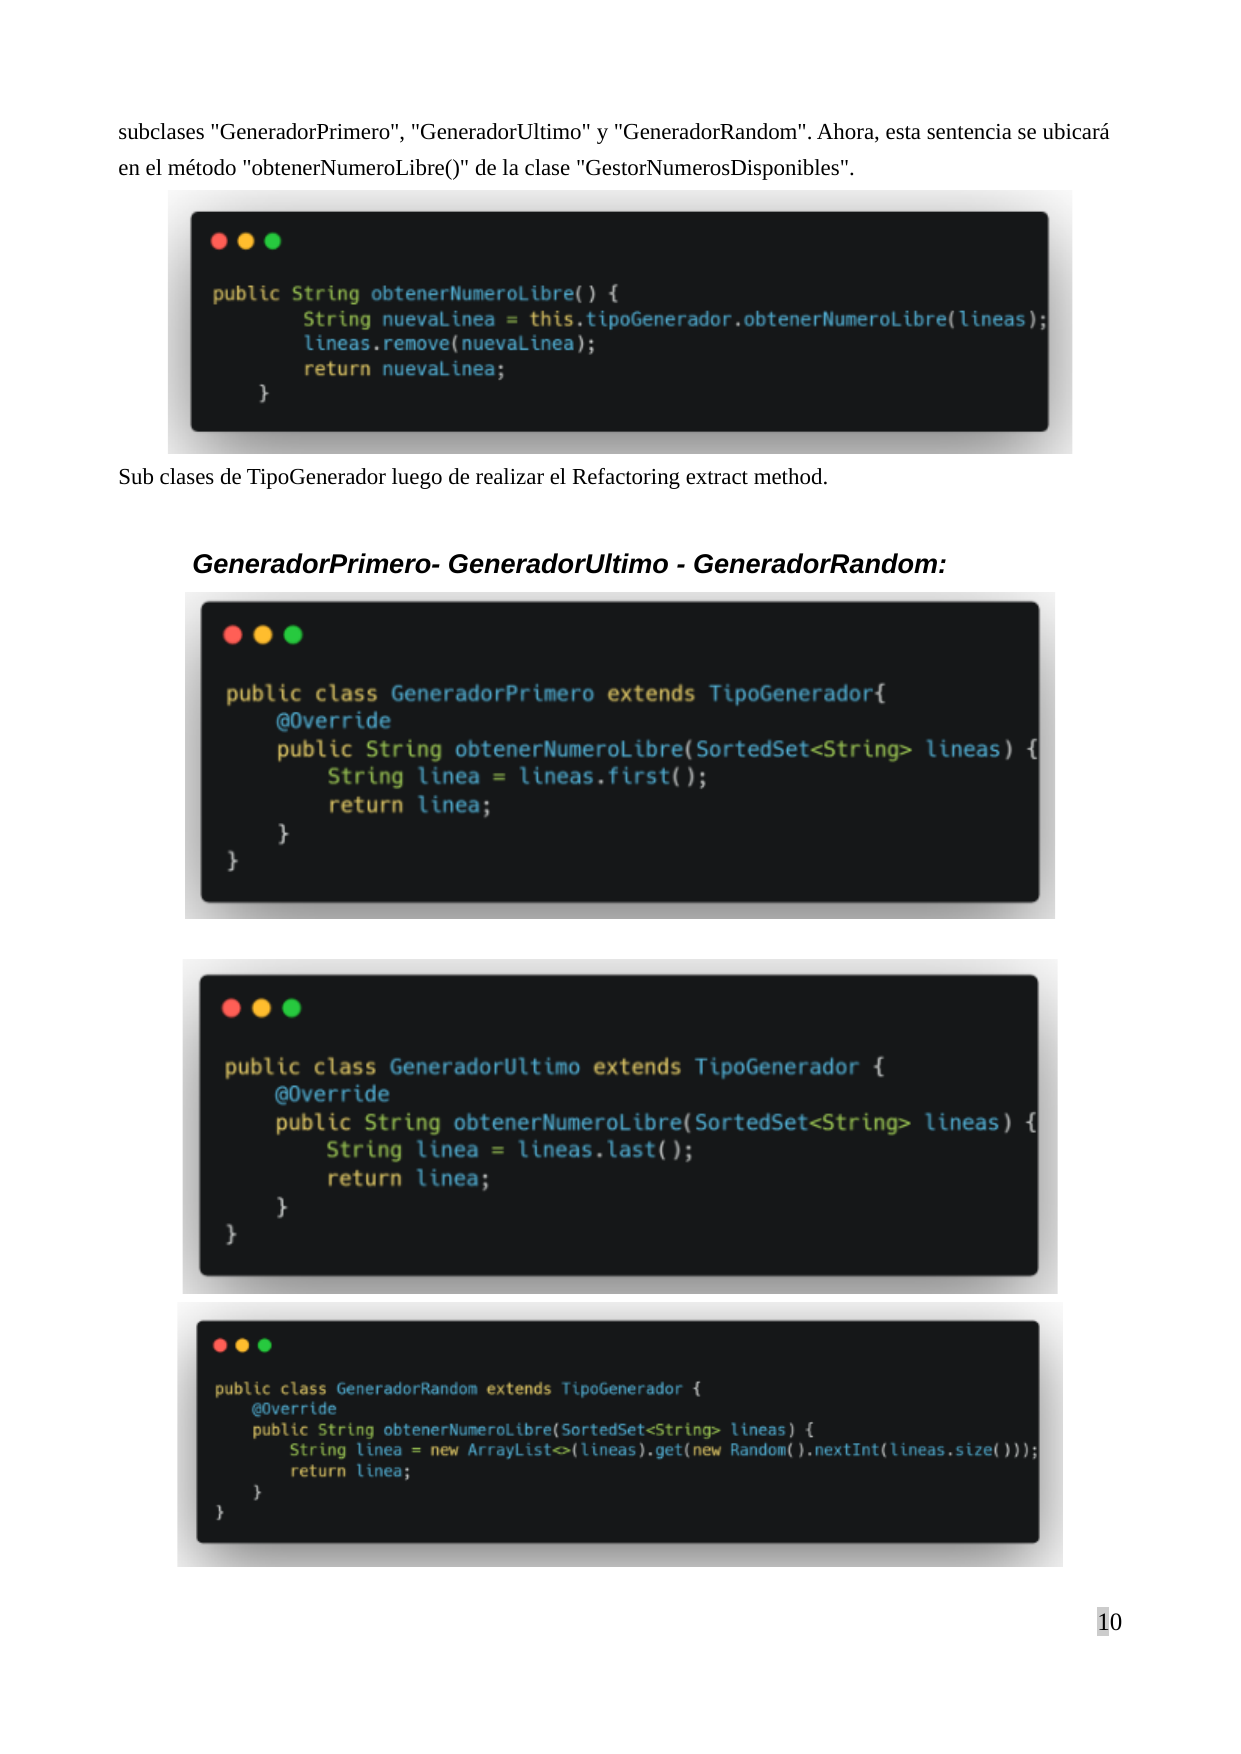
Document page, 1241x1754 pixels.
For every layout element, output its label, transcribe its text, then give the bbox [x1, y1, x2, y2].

text Sub clases de TipoGenerador luego de realizar el Refactoring extract method. [118, 191, 1122, 526]
picture [182, 959, 1058, 1294]
picture [177, 1302, 1063, 1567]
subtitle GeneradorPrimero- GeneradorUltimo - GeneradorRandom: [118, 548, 1122, 580]
picture [185, 592, 1056, 919]
text subclases "GeneradorPrimero", "GeneradorUltimo" y "GeneradorRandom". Ahora, esta sentencia se ubicará en el método "obtenerNumeroLibre()" de la clase "GestorNumerosDisponibles". [118, 118, 1122, 181]
picture [167, 190, 1073, 454]
